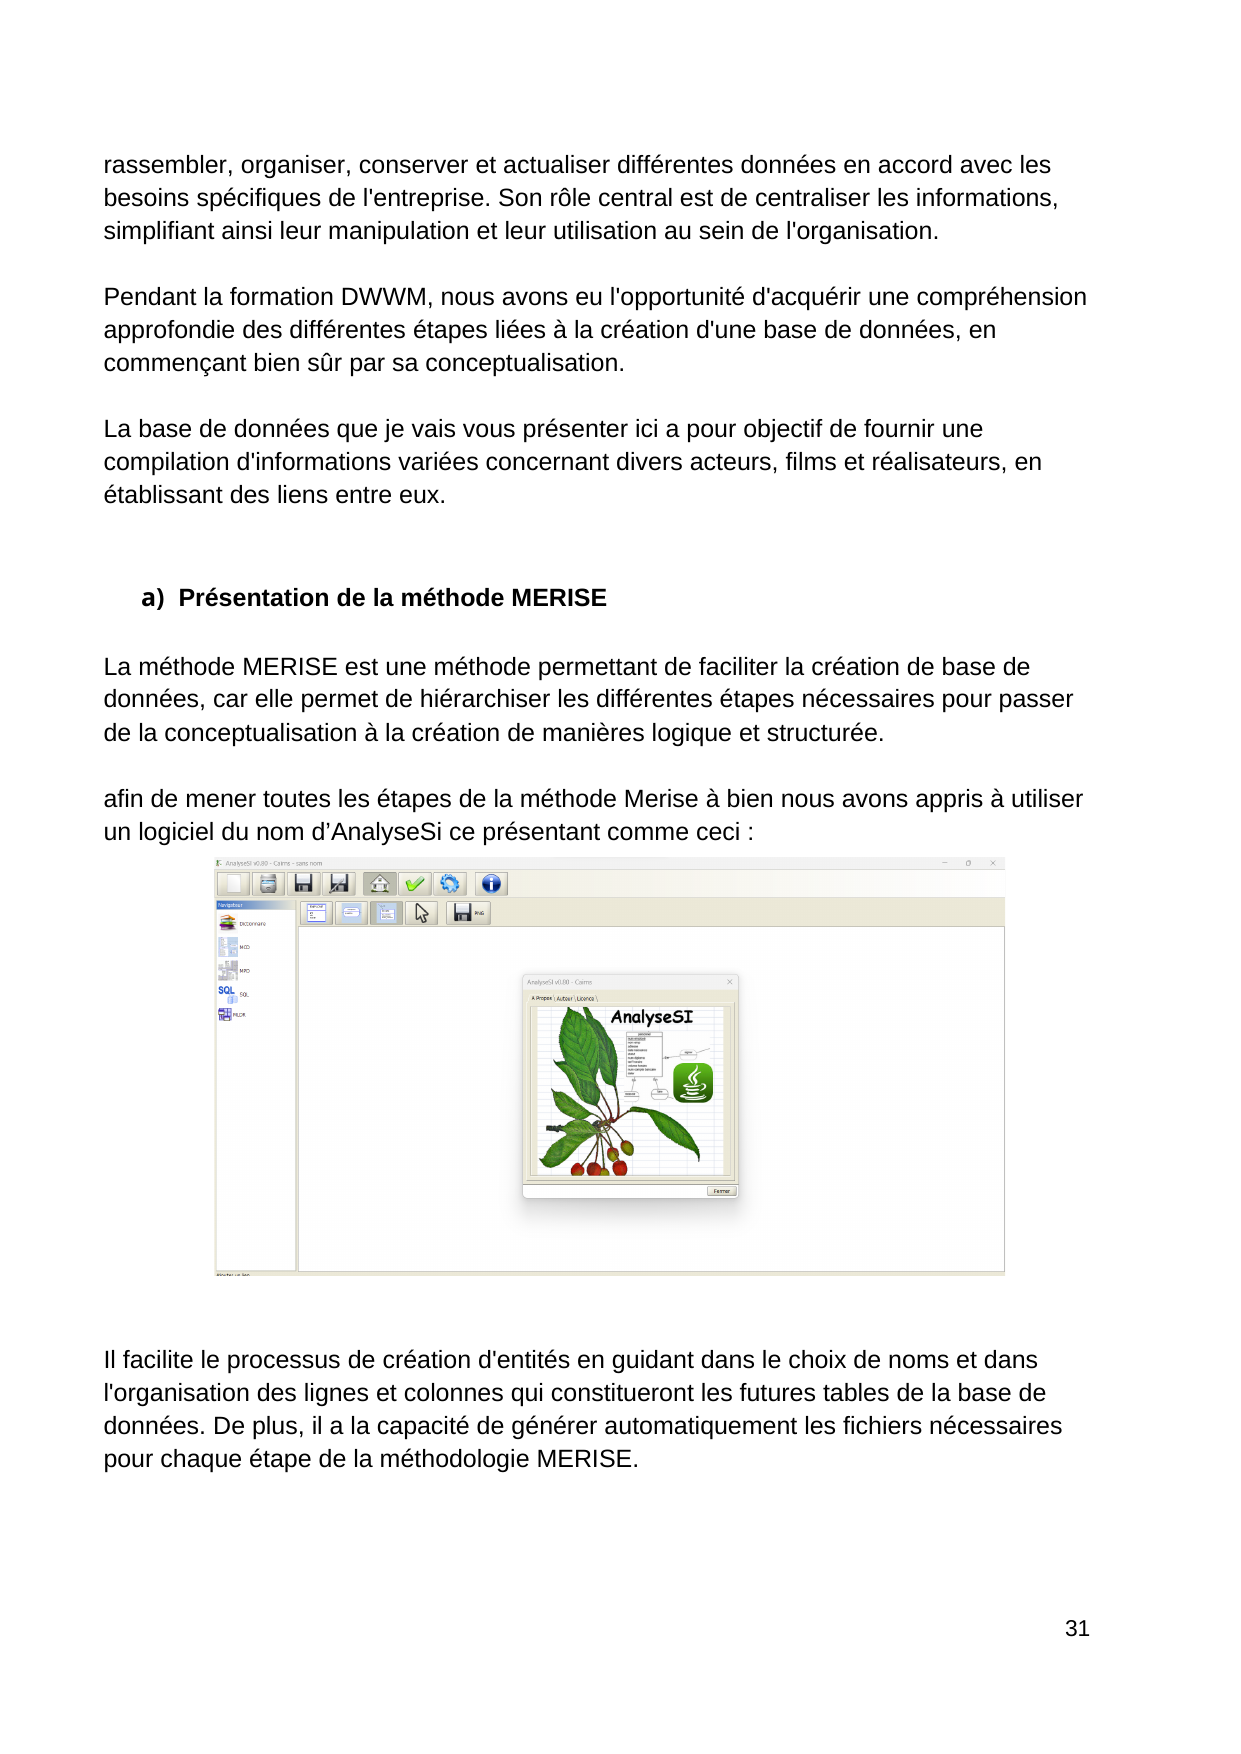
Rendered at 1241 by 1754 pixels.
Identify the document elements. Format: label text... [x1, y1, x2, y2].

text La base de données que je vais vous présenter ici a pour objectif de fournir une compilation d'informations variées concernant divers acteurs, films et réalisateurs, en établissant des liens entre eux. [103, 414, 1090, 509]
text Il facilite le processus de création d'entités en guidant dans le choix de noms et dans l'organisation des lignes et colonnes qui constitueront les futures tables de la base de données. De plus, il a la capacité de générer automatiquement les fichiers nécessaires pour chaque étape de la méthodologie MERISE. [103, 1345, 1090, 1473]
text rassembler, organiser, conserver et actualiser différentes données en accord avec les besoins spécifiques de l'entreprise. Son rôle central est de centraliser les informations, simplifiant ainsi leur manipulation et leur utilisation au sein de l'organisation. [103, 150, 1090, 245]
picture [214, 857, 1006, 1276]
text Pendant la formation DWWM, nous avons eu l'opportunité d'acquérir une compréhension approfondie des différentes étapes liées à la création d'une base de données, en commençant bien sûr par sa conceptualisation. [103, 282, 1090, 377]
text afin de mener toutes les étapes de la méthode Merise à bien nous avons appris à utiliser un logiciel du nom d’AnalyseSi ce présentant comme ceci : [103, 783, 1090, 845]
list Présentation de la méthode MERISE [141, 579, 1090, 613]
text La méthode MERISE est une méthode permettant de faciliter la création de base de données, car elle permet de hiérarchiser les différentes étapes nécessaires pour passer de la conceptualisation à la création de manières logique et structurée. [103, 651, 1090, 746]
